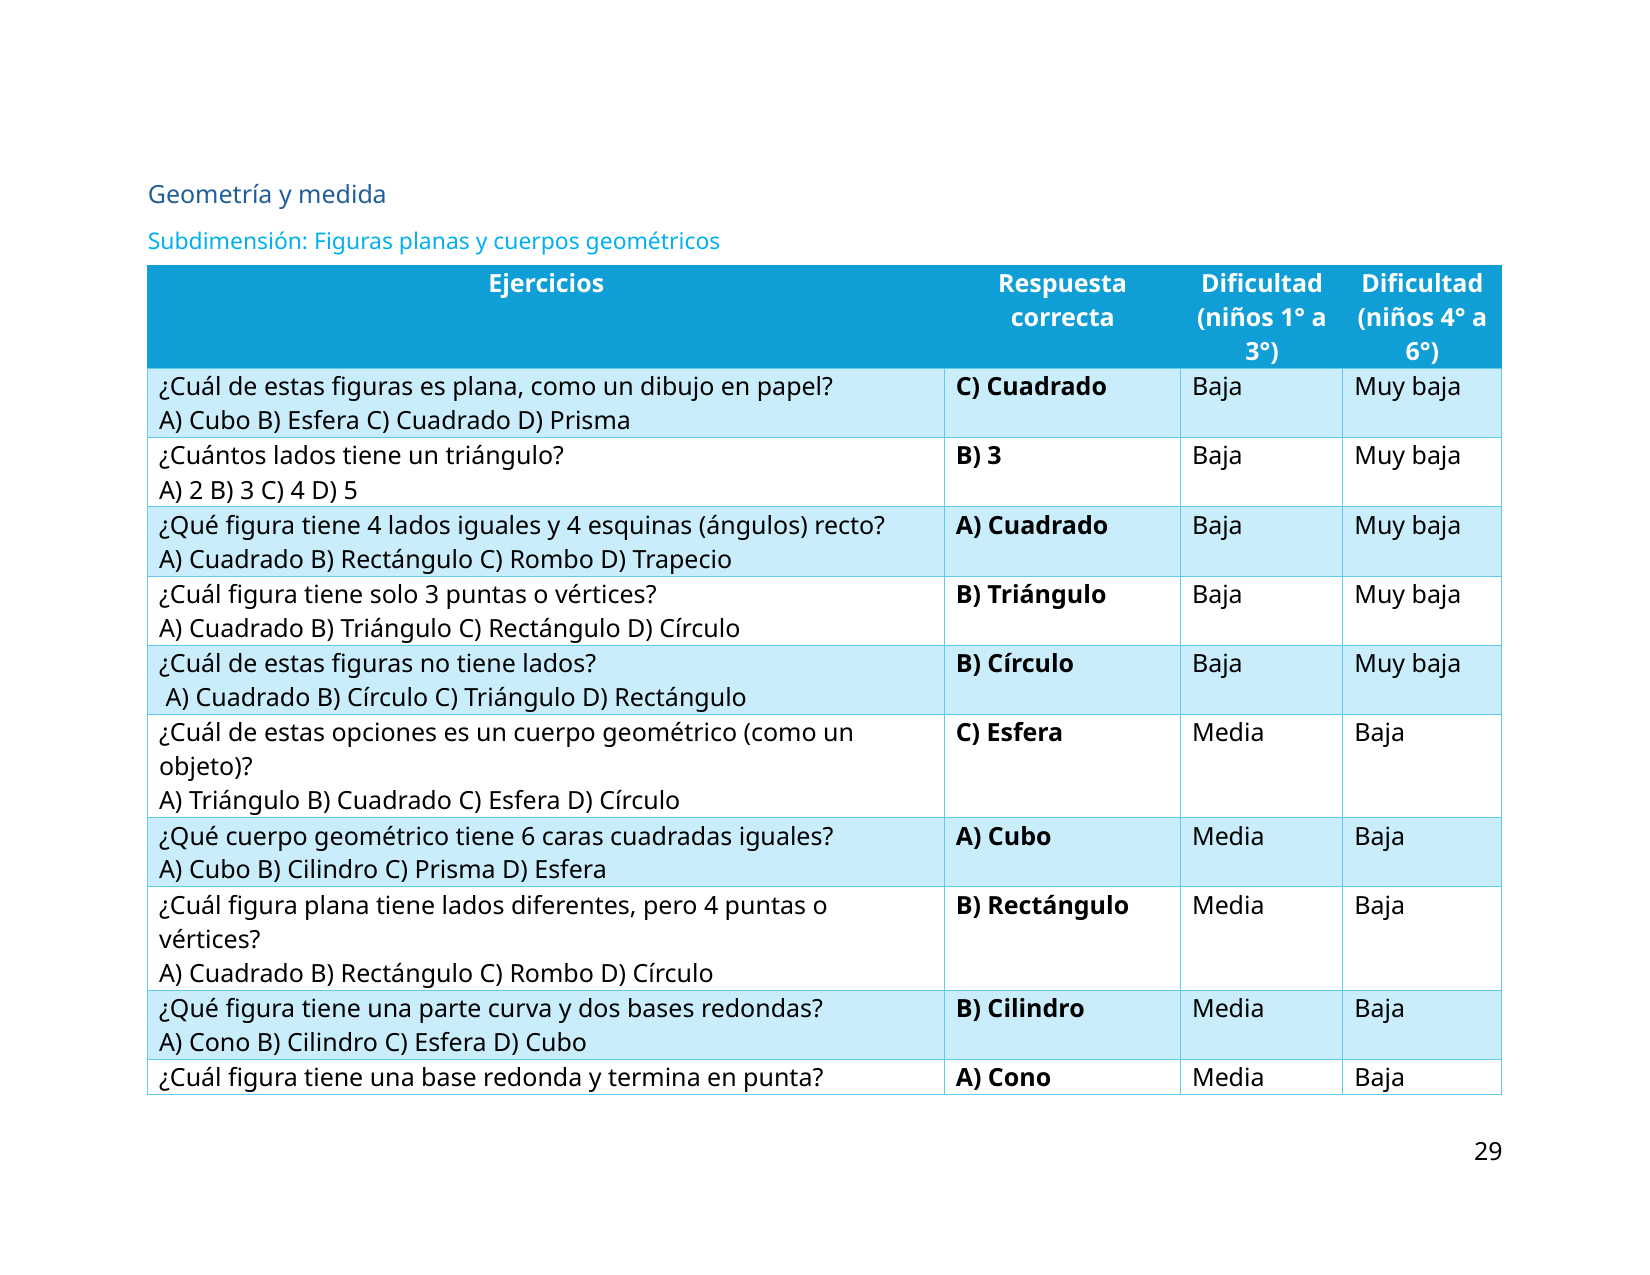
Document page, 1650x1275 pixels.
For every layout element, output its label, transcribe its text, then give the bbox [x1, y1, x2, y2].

table_cell Baja [1181, 369, 1342, 437]
table_cell Baja [1181, 438, 1342, 506]
table_header Respuesta correcta [945, 266, 1180, 368]
table_cell Media [1181, 887, 1342, 989]
table_cell Baja [1343, 715, 1501, 817]
table_cell B) Rectángulo [945, 887, 1180, 989]
table_cell A) Cono [945, 1060, 1180, 1094]
table_cell ¿Cuál de estas figuras no tiene lados? A) Cuadrado B) Círculo C) Triángulo D) Rectángulo [148, 646, 944, 714]
table_cell B) Cilindro [945, 991, 1180, 1059]
table_cell Muy baja [1343, 507, 1501, 576]
table_cell B) Círculo [945, 646, 1180, 714]
table_cell Baja [1181, 507, 1342, 576]
table_header Dificultad (niños 1° a 3°) [1181, 266, 1342, 368]
table_cell Baja [1181, 646, 1342, 714]
table_cell ¿Qué cuerpo geométrico tiene 6 caras cuadradas iguales? A) Cubo B) Cilindro C) Prisma D) Esfera [148, 818, 944, 886]
table_header Ejercicios [148, 266, 944, 368]
table_cell Baja [1343, 991, 1501, 1059]
table_cell Media [1181, 1060, 1342, 1094]
table_header Dificultad (niños 4° a 6°) [1343, 266, 1501, 368]
table_cell C) Cuadrado [945, 369, 1180, 437]
table_cell ¿Qué figura tiene 4 lados iguales y 4 esquinas (ángulos) recto? A) Cuadrado B) Rectángulo C) Rombo D) Trapecio [148, 507, 944, 576]
table_cell Muy baja [1343, 577, 1501, 645]
table_cell ¿Cuál figura plana tiene lados diferentes, pero 4 puntas o vértices? A) Cuadrado B) Rectángulo C) Rombo D) Círculo [148, 887, 944, 989]
table_cell Muy baja [1343, 438, 1501, 506]
table_cell ¿Cuántos lados tiene un triángulo? A) 2 B) 3 C) 4 D) 5 [148, 438, 944, 506]
table_cell Muy baja [1343, 369, 1501, 437]
table_cell C) Esfera [945, 715, 1180, 817]
table_cell Muy baja [1343, 646, 1501, 714]
table_cell Baja [1343, 1060, 1501, 1094]
table_cell B) Triángulo [945, 577, 1180, 645]
subtitle Subdimensión: Figuras planas y cuerpos geométricos [148, 225, 1502, 256]
table_cell ¿Cuál de estas figuras es plana, como un dibujo en papel? A) Cubo B) Esfera C) Cuadrado D) Prisma [148, 369, 944, 437]
table_cell Media [1181, 818, 1342, 886]
table_cell Baja [1343, 887, 1501, 989]
table_cell ¿Cuál figura tiene una base redonda y termina en punta? [148, 1060, 944, 1094]
table_cell ¿Cuál figura tiene solo 3 puntas o vértices? A) Cuadrado B) Triángulo C) Rectángulo D) Círculo [148, 577, 944, 645]
table_cell ¿Cuál de estas opciones es un cuerpo geométrico (como un objeto)? A) Triángulo B) Cuadrado C) Esfera D) Círculo [148, 715, 944, 817]
table_cell Baja [1181, 577, 1342, 645]
table_cell Baja [1343, 818, 1501, 886]
table_cell Media [1181, 715, 1342, 817]
table_cell A) Cubo [945, 818, 1180, 886]
table_cell Media [1181, 991, 1342, 1059]
subtitle Geometría y medida [148, 177, 1502, 211]
table_cell ¿Qué figura tiene una parte curva y dos bases redondas? A) Cono B) Cilindro C) Esfera D) Cubo [148, 991, 944, 1059]
table_cell B) 3 [945, 438, 1180, 506]
table_cell A) Cuadrado [945, 507, 1180, 576]
